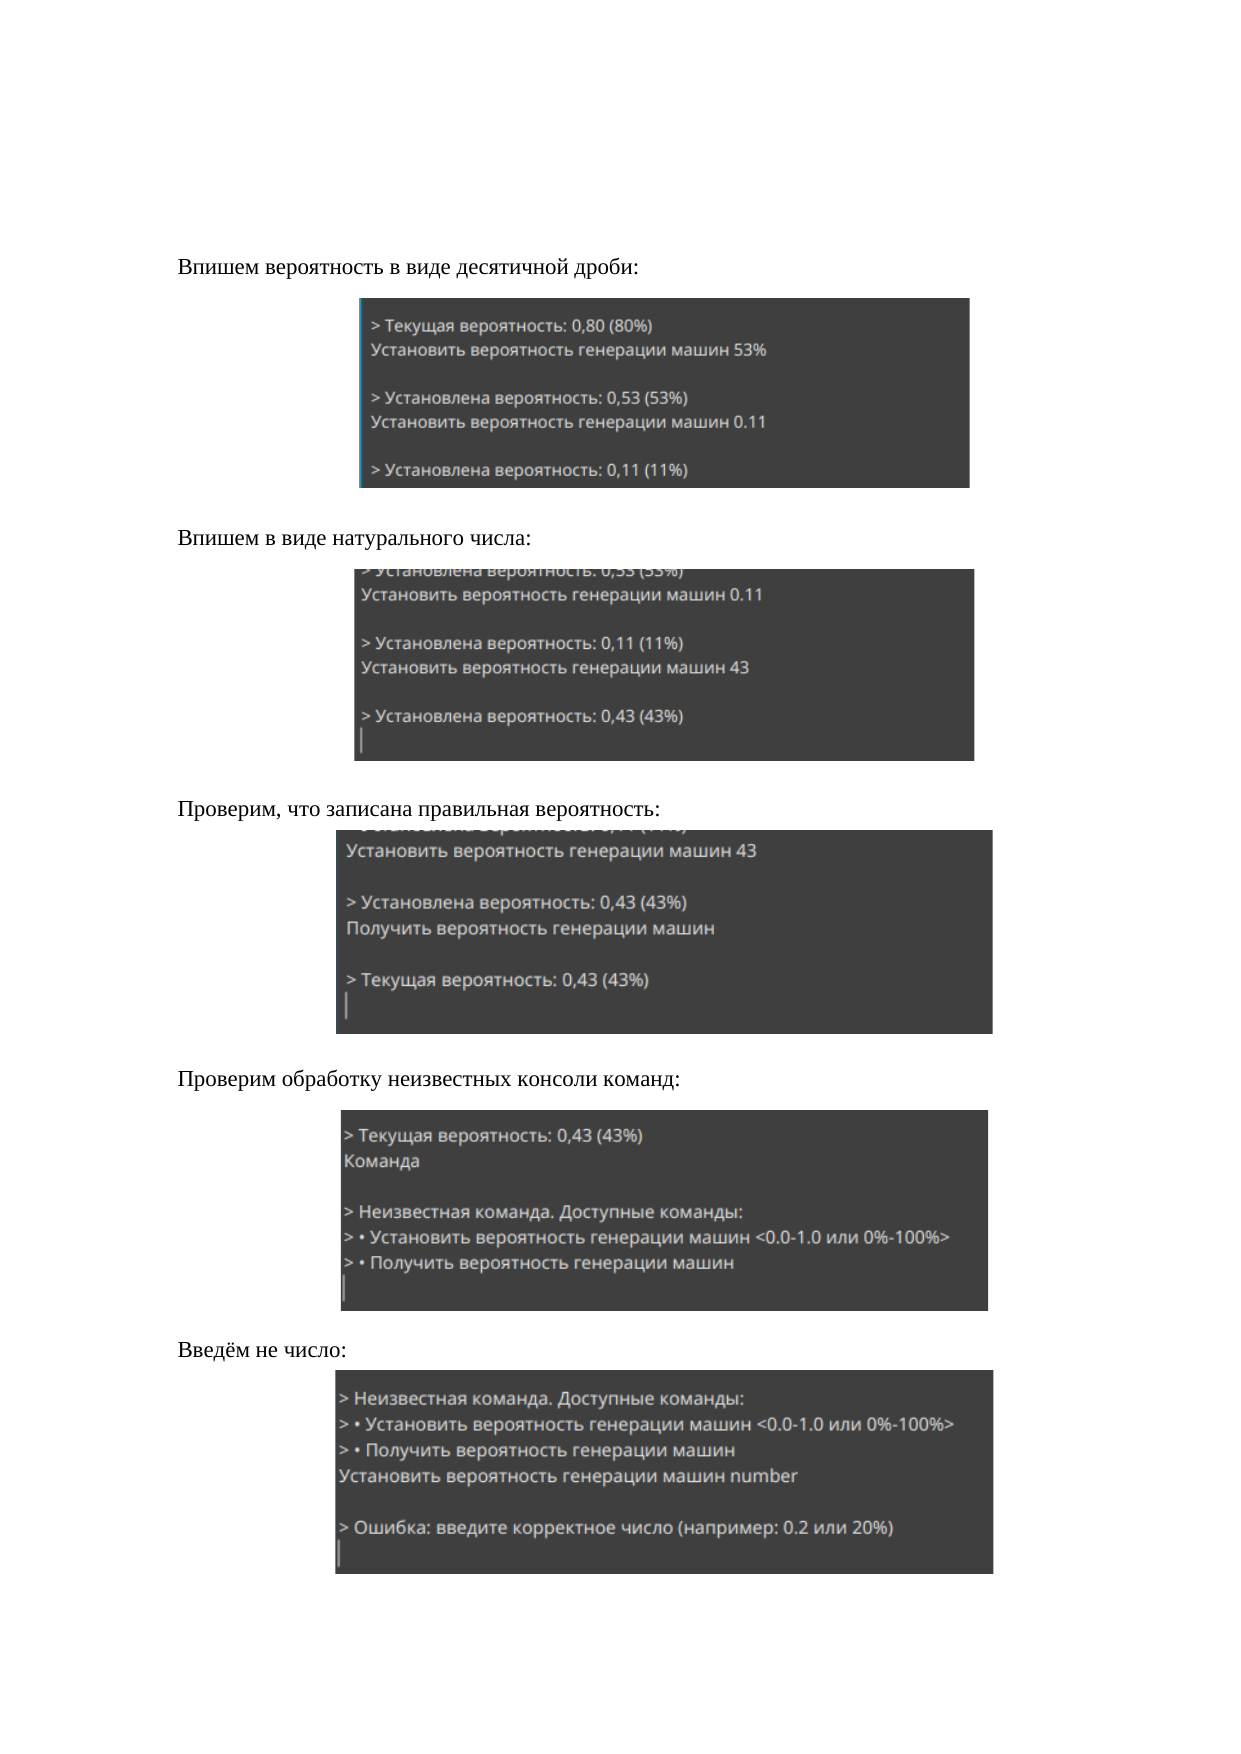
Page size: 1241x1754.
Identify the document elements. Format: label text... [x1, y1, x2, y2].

text Впишем вероятность в виде десятичной дроби: [177, 253, 1152, 280]
picture [336, 830, 993, 1034]
text Введём не число: [177, 1336, 1152, 1362]
picture [359, 298, 970, 488]
text Проверим, что записана правильная вероятность: [177, 795, 1152, 821]
picture [335, 1370, 994, 1574]
picture [354, 569, 975, 761]
text Проверим обработку неизвестных консоли команд: [177, 1065, 1152, 1092]
text Впишем в виде натурального числа: [177, 524, 1152, 550]
picture [340, 1110, 989, 1311]
